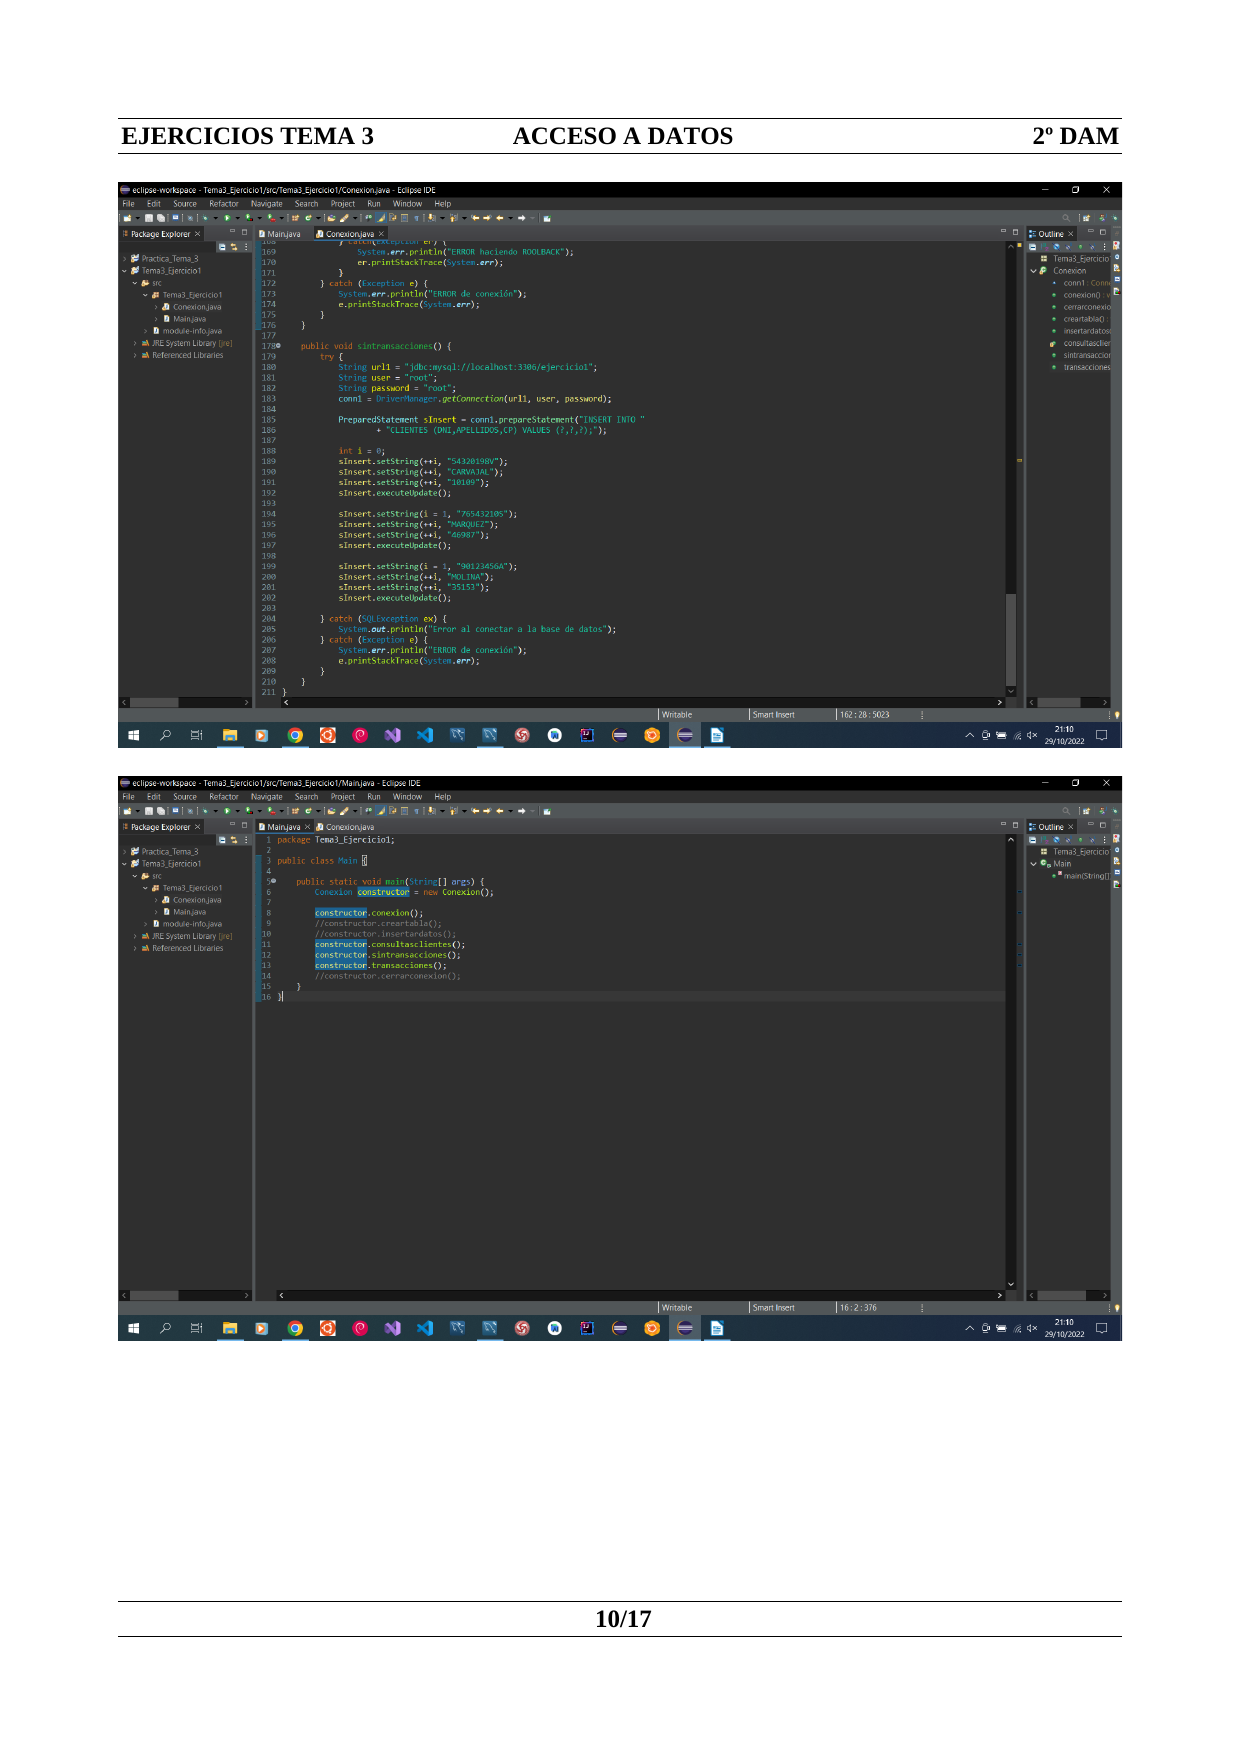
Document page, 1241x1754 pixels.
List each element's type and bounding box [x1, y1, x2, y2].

picture [118, 776, 1123, 1341]
picture [118, 182, 1123, 748]
